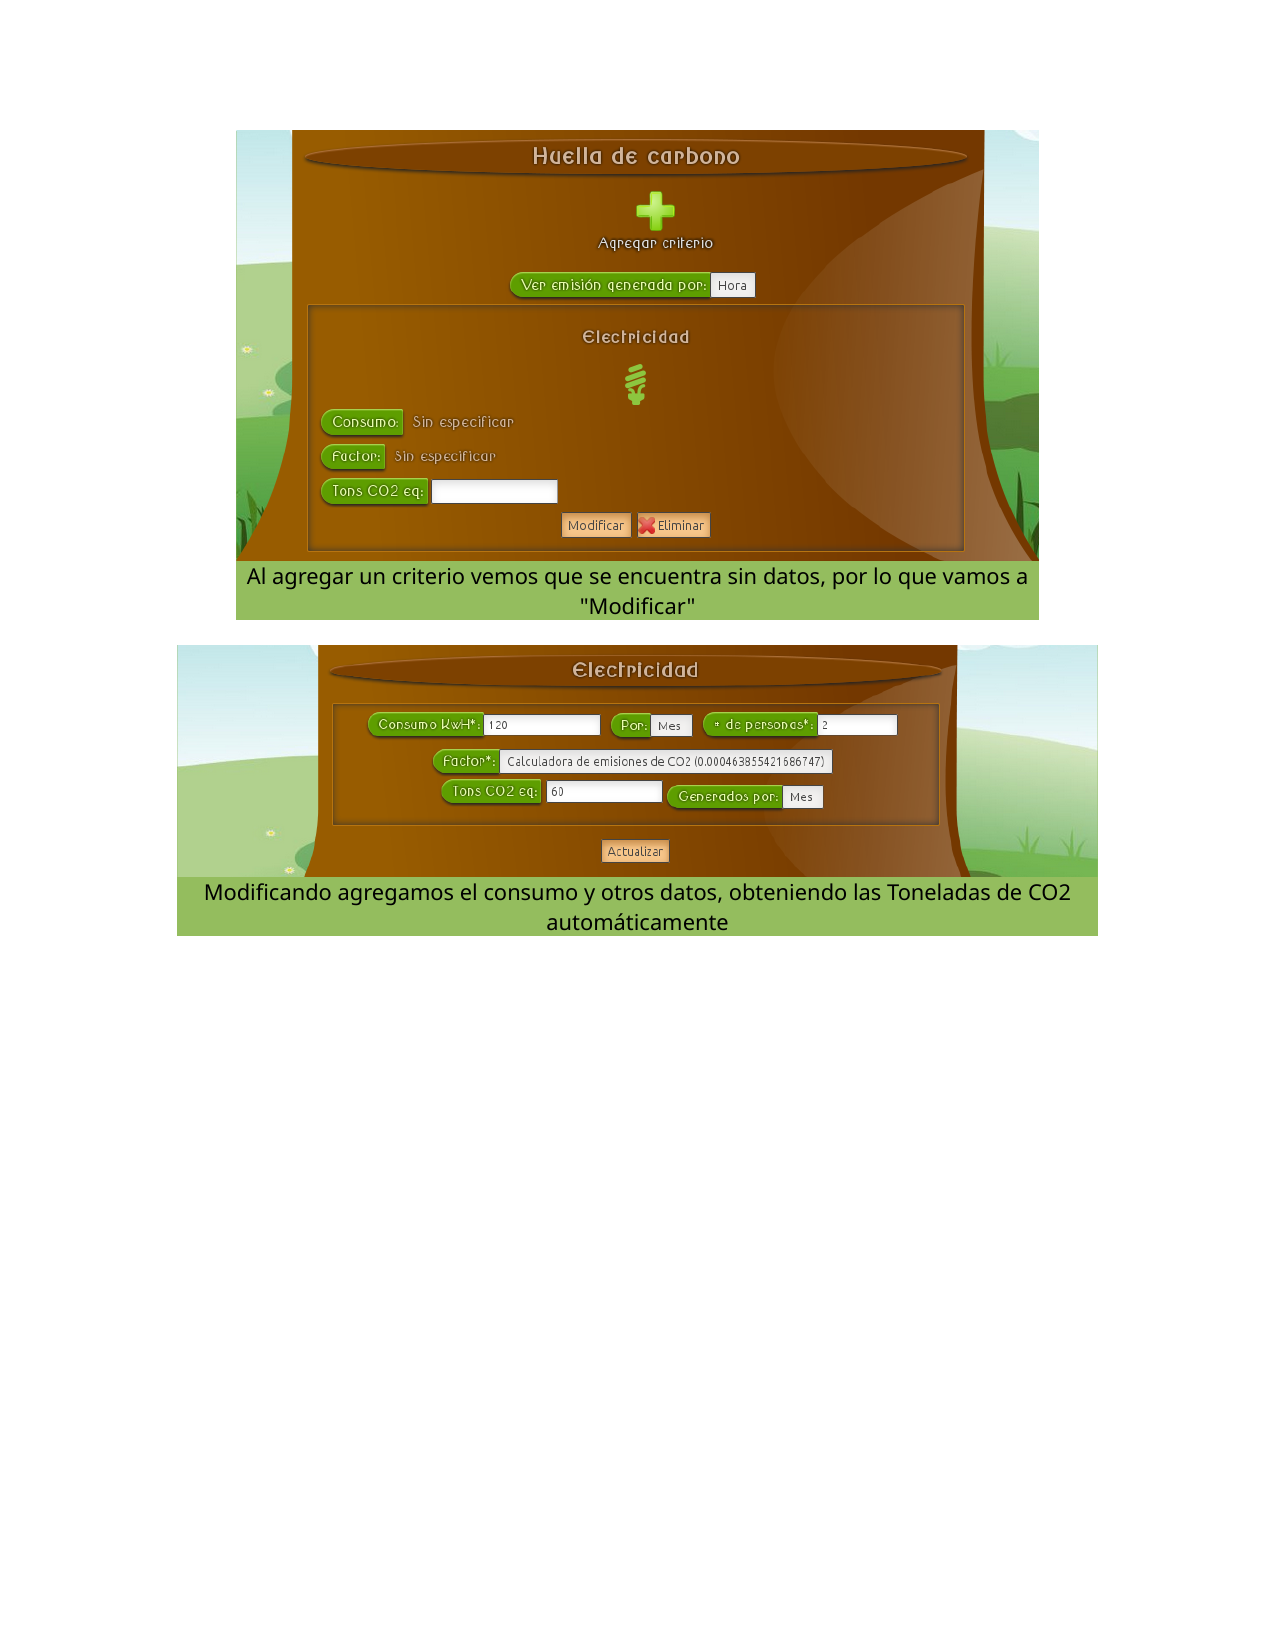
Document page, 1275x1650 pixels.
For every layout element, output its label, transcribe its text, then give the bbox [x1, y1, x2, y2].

text Modificando agregamos el consumo y otros datos, obteniendo las Toneladas de CO2 automáticamente [177, 877, 1098, 936]
picture [177, 645, 1098, 877]
picture [236, 130, 1039, 561]
text Al agregar un criterio vemos que se encuentra sin datos, por lo que vamos a "Modificar" [236, 561, 1039, 620]
